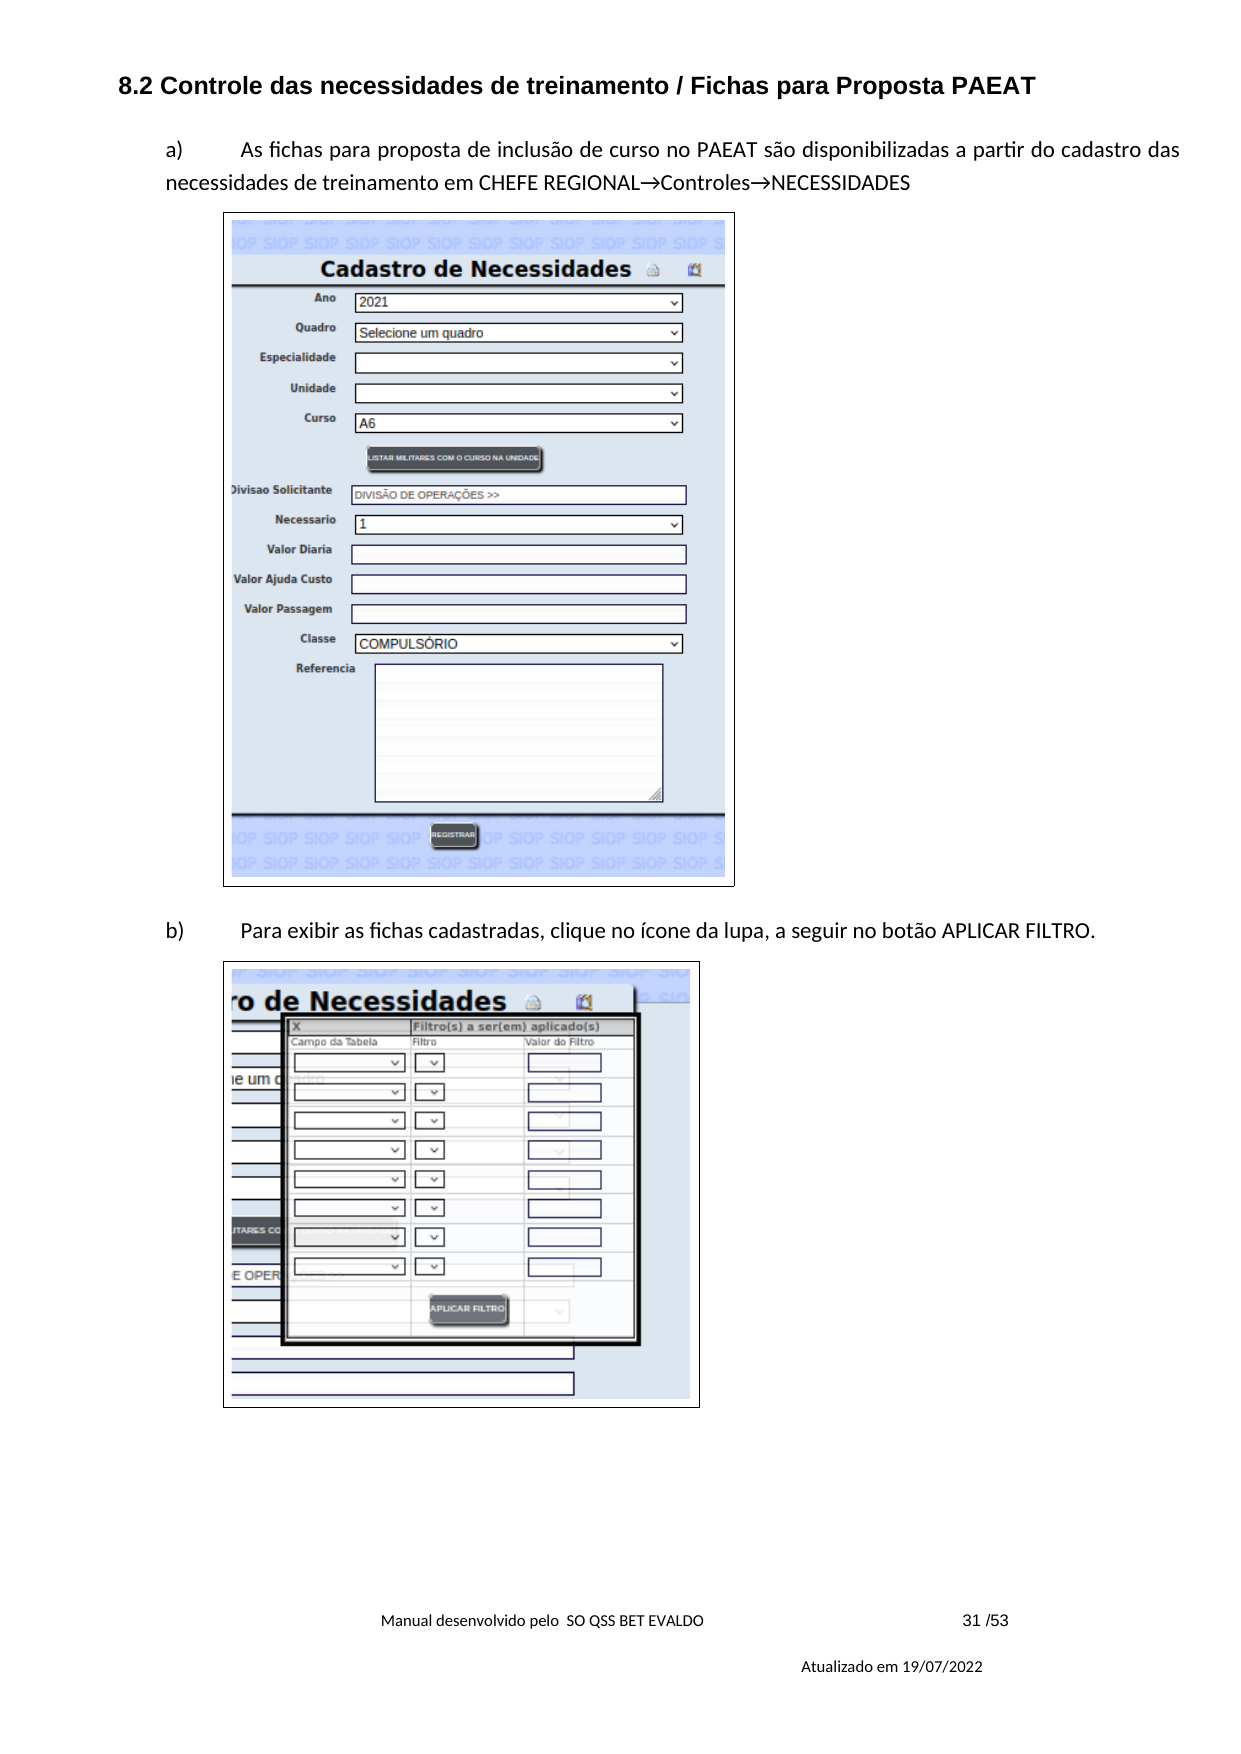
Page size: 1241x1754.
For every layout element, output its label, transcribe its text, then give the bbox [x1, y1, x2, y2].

picture [231, 220, 725, 877]
list Para exibir as fichas cadastradas, clique no ícone da lupa, a seguir no botão APLICAR FILTRO. [165, 917, 1181, 944]
subtitle 8.2 Controle das necessidades de treinamento / Fichas para Proposta PAEAT [118, 71, 1187, 99]
picture [231, 969, 691, 1399]
list As fichas para proposta de inclusão de curso no PAEAT são disponibilizadas a partir do cadastro das necessidades de treinamento em CHEFE REGIONAL→Controles→NECESSIDADES [165, 136, 1181, 196]
